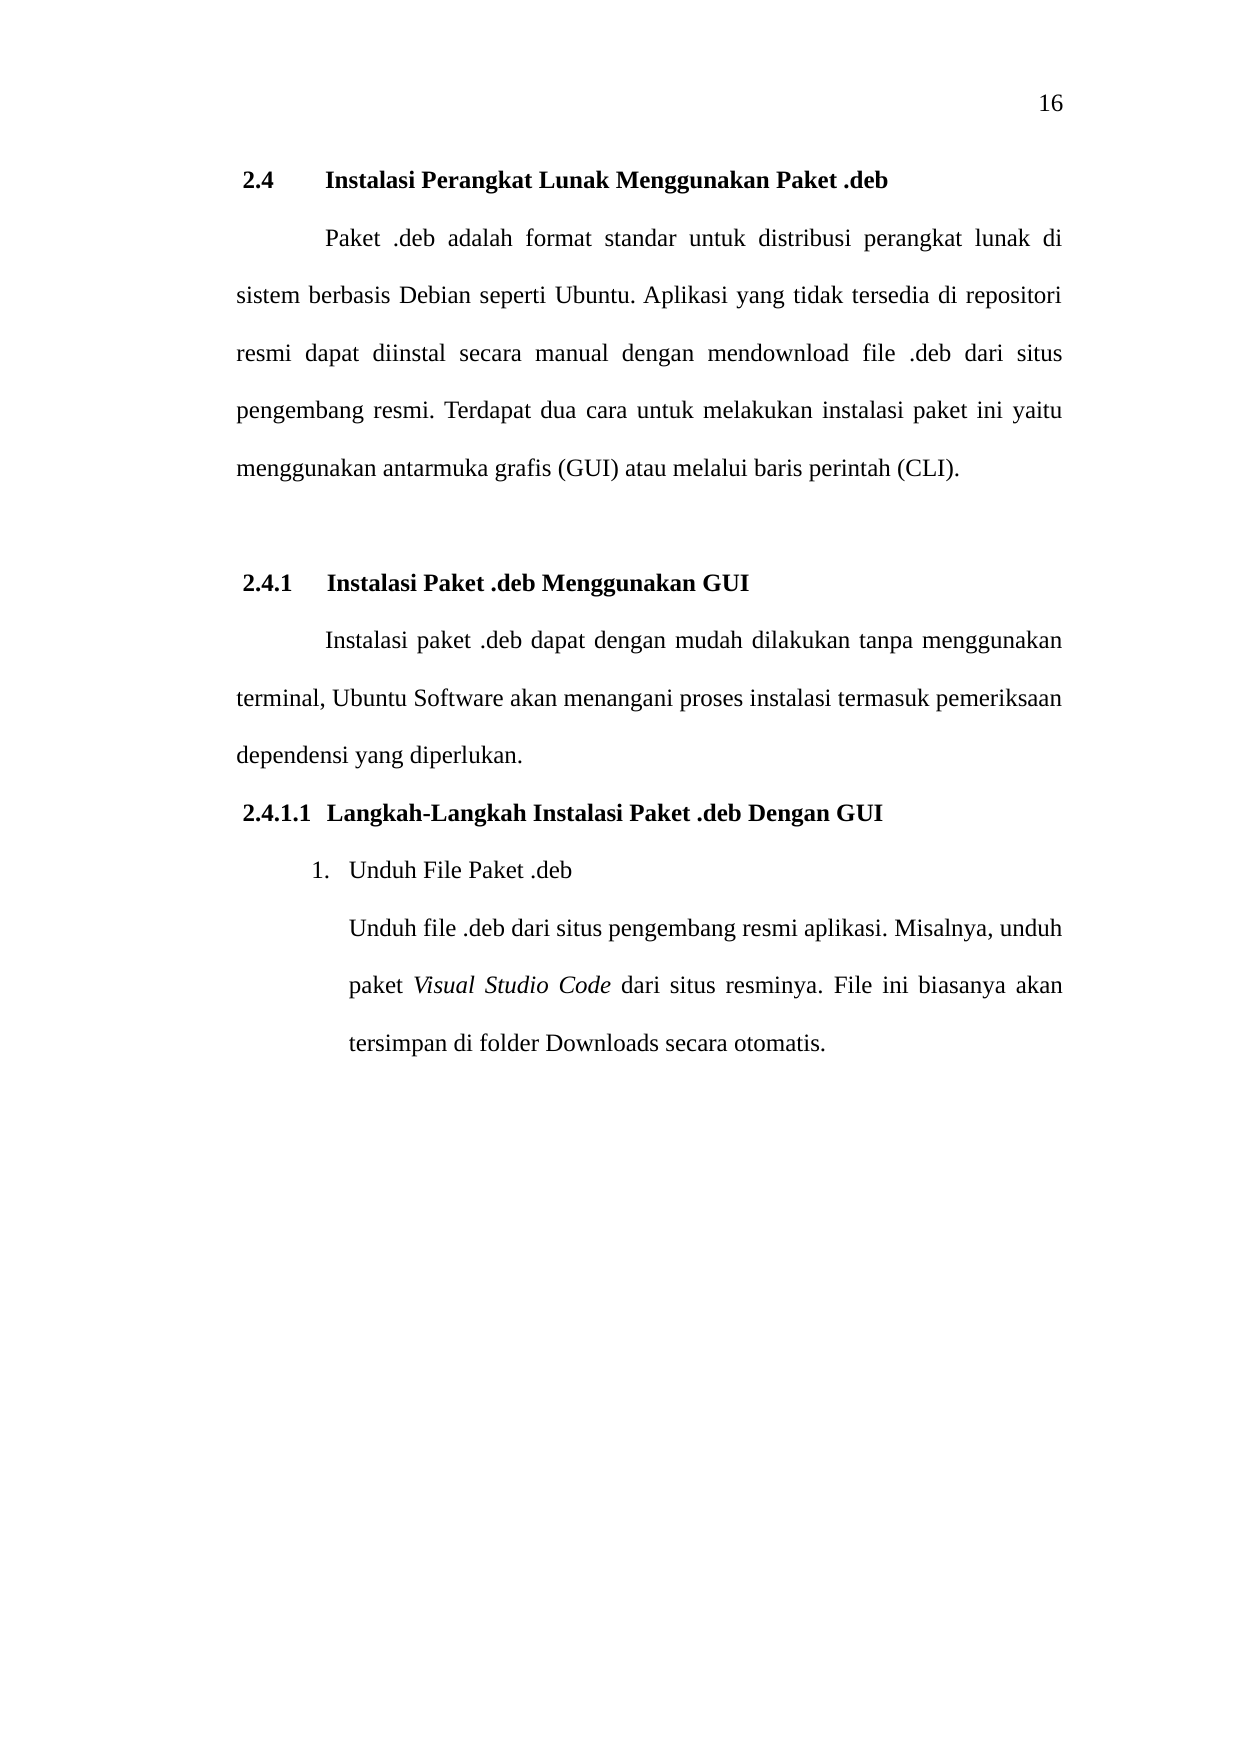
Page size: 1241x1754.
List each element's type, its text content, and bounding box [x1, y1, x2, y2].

list Unduh file .deb dari situs pengembang resmi aplikasi. Misalnya, unduh paket Visual Studio Code dari situs resminya. File ini biasanya akan tersimpan di folder Downloads secara otomatis. [311, 913, 1063, 1057]
list Unduh File Paket .deb [311, 855, 1063, 884]
subtitle Langkah-Langkah Instalasi Paket .deb Dengan GUI [236, 798, 1063, 827]
text Instalasi paket .deb dapat dengan mudah dilakukan tanpa menggunakan terminal, Ubuntu Software akan menangani proses instalasi termasuk pemeriksaan dependensi yang diperlukan. [236, 625, 1063, 769]
text Paket .deb adalah format standar untuk distribusi perangkat lunak di sistem berbasis Debian seperti Ubuntu. Aplikasi yang tidak tersedia di repositori resmi dapat diinstal secara manual dengan mendownload file .deb dari situs pengembang resmi. Terdapat dua cara untuk melakukan instalasi paket ini yaitu menggunakan antarmuka grafis (GUI) atau melalui baris perintah (CLI). [236, 223, 1063, 482]
subtitle Instalasi Perangkat Lunak Menggunakan Paket .deb [236, 165, 1063, 194]
subtitle Instalasi Paket .deb Menggunakan GUI [236, 568, 1063, 597]
